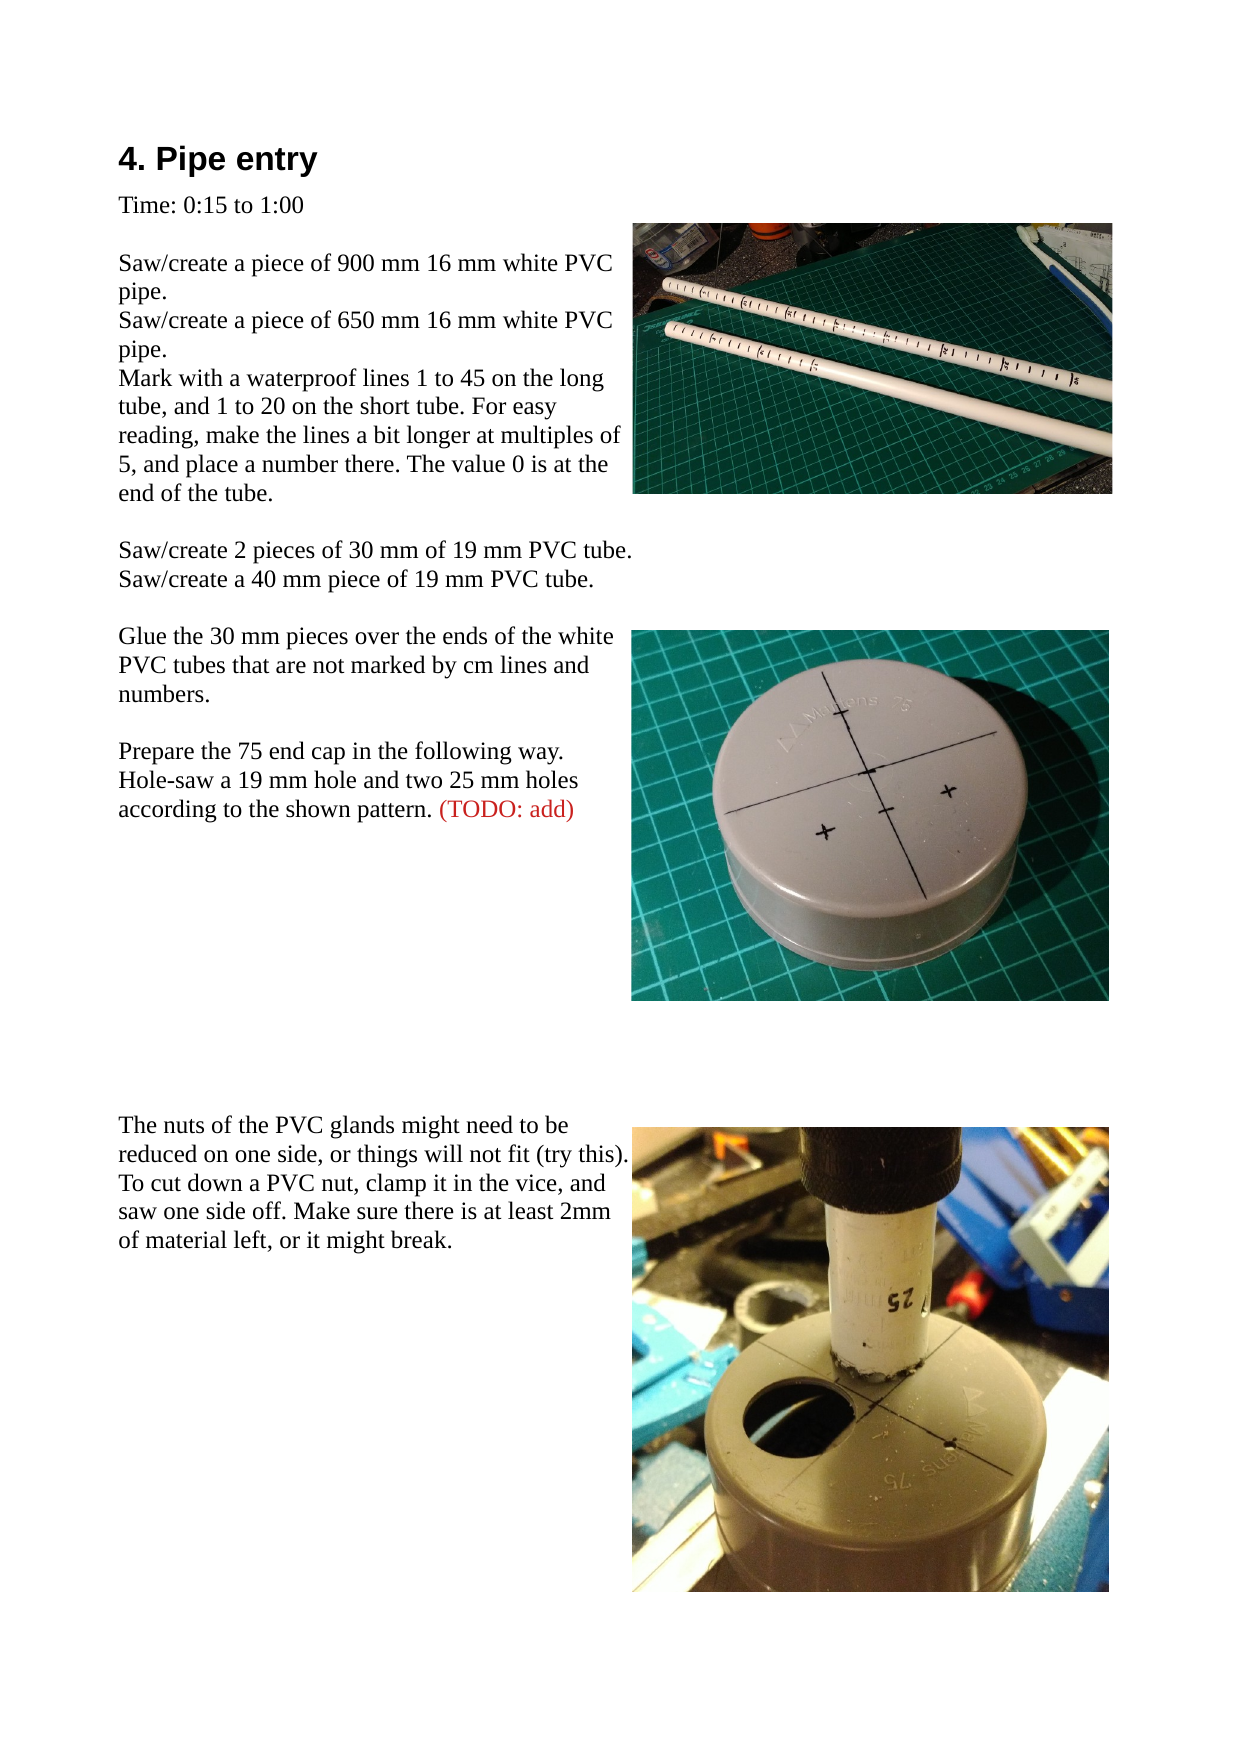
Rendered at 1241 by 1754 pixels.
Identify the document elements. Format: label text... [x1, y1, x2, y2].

text Glue the 30 mm pieces over the ends of the white PVC tubes that are not marked by cm lines and numbers. [118, 621, 1122, 708]
picture [632, 223, 1113, 494]
picture [632, 1127, 1109, 1592]
text The nuts of the PVC glands might need to be reduced on one side, or things will not fit (try this). To cut down a PVC nut, clamp it in the vice, and saw one side off. Make sure there is at least 2mm of material left, or it might break. [118, 1110, 1122, 1254]
text Saw/create a piece of 900 mm 16 mm white PVC pipe. [118, 248, 632, 305]
subtitle 4. Pipe entry [118, 139, 1122, 178]
text Hole-saw a 19 mm hole and two 25 mm holes according to the shown pattern. (TODO: add) [118, 765, 631, 823]
text Saw/create a 40 mm piece of 19 mm PVC tube. [118, 564, 1122, 593]
text Time: 0:15 to 1:00 [118, 190, 1122, 219]
text Saw/create a piece of 650 mm 16 mm white PVC pipe. [118, 305, 632, 363]
text Saw/create 2 pieces of 30 mm of 19 mm PVC tube. [118, 535, 1122, 564]
picture [631, 630, 1109, 1001]
text Prepare the 75 end cap in the following way. [118, 736, 631, 765]
text Mark with a waterproof lines 1 to 45 on the long tube, and 1 to 20 on the short tube. For easy reading, make the lines a bit longer at multiples of 5, and place a number there. The value 0 is at the end of the tube. [118, 363, 1122, 506]
